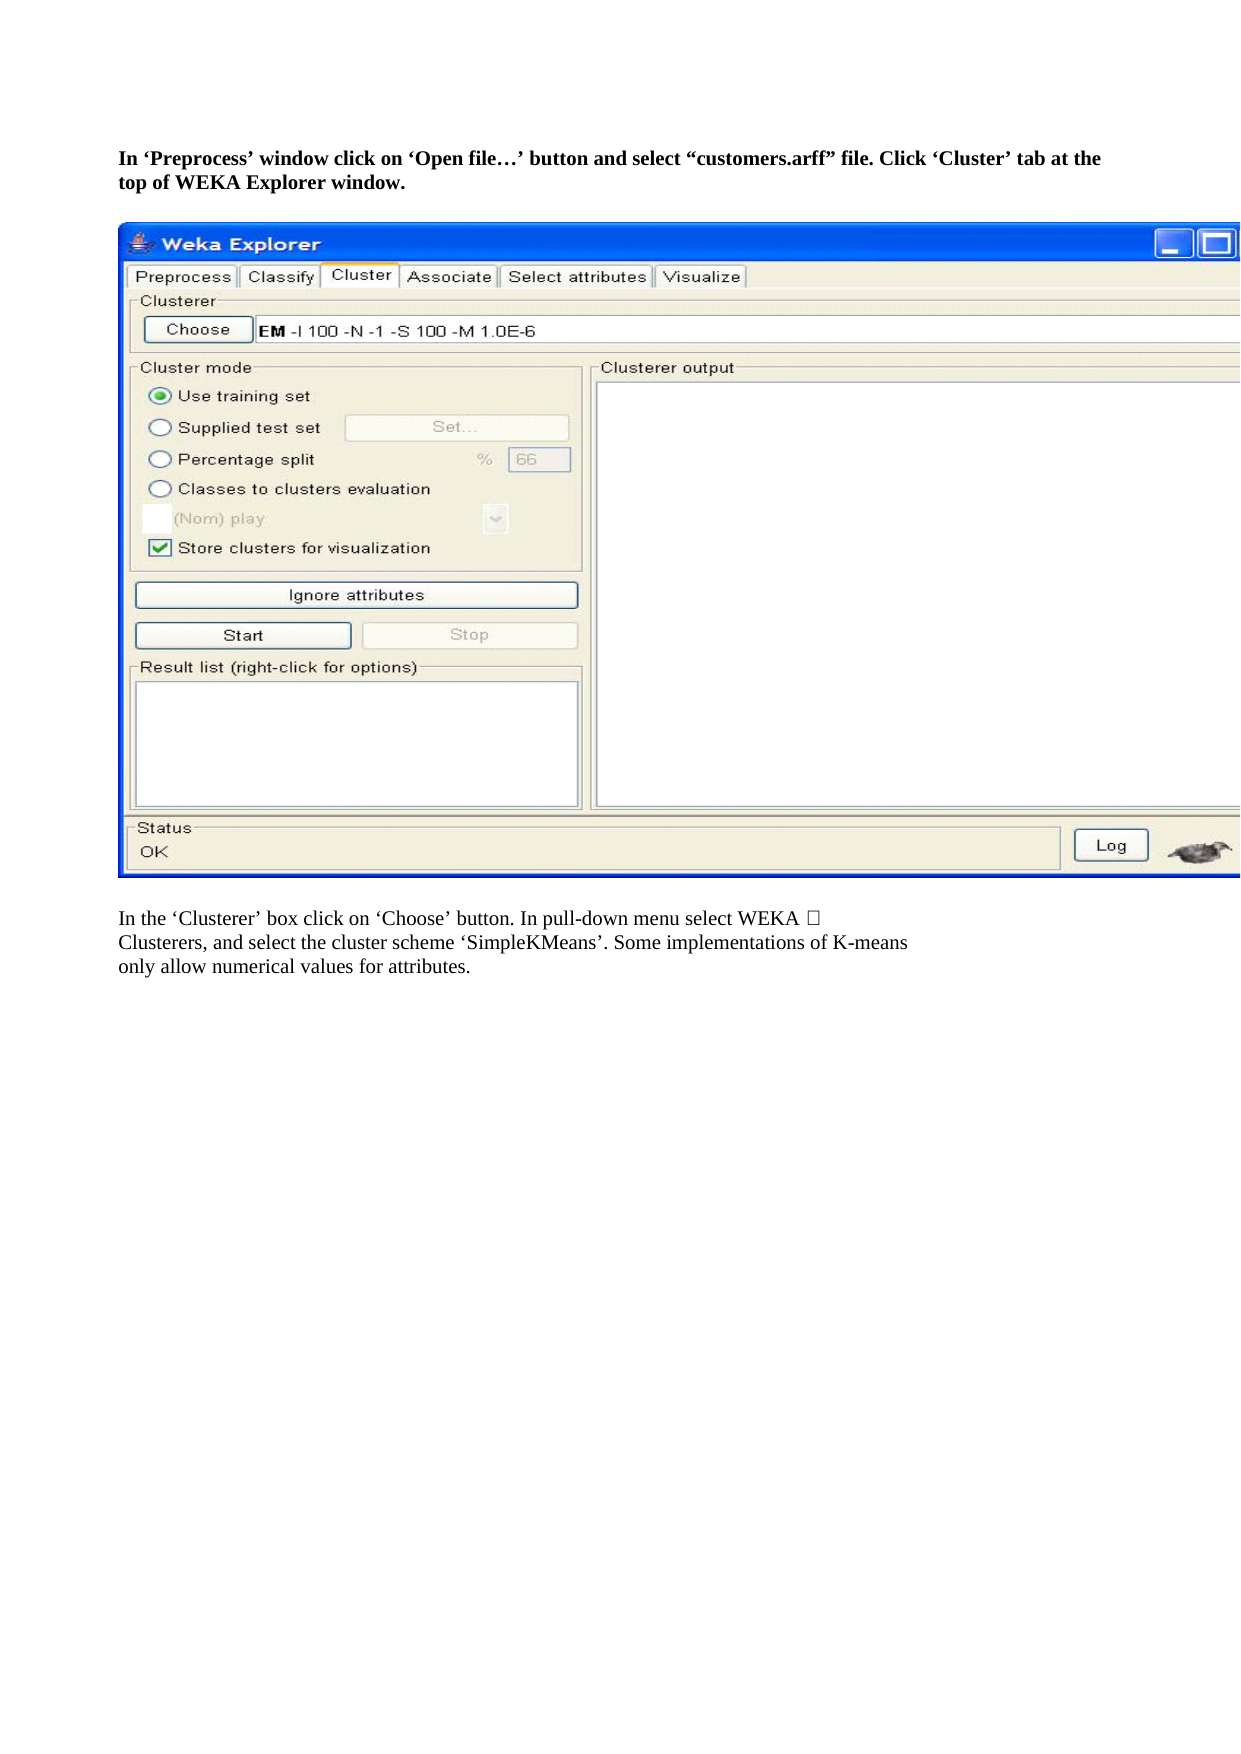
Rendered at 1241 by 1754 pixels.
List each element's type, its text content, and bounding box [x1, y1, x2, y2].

text only allow numerical values for attributes. [118, 954, 1122, 978]
text Clusterers, and select the cluster scheme ‘SimpleKMeans’. Some implementations of K-means [118, 930, 1122, 954]
text In ‘Preprocess’ window click on ‘Open file…’ button and select “customers.arff” file. Click ‘Cluster’ tab at the top of WEKA Explorer window. [118, 146, 1122, 194]
text In the ‘Clusterer’ box click on ‘Choose’ button. In pull-down menu select WEKA 􀃆 [118, 906, 1122, 930]
